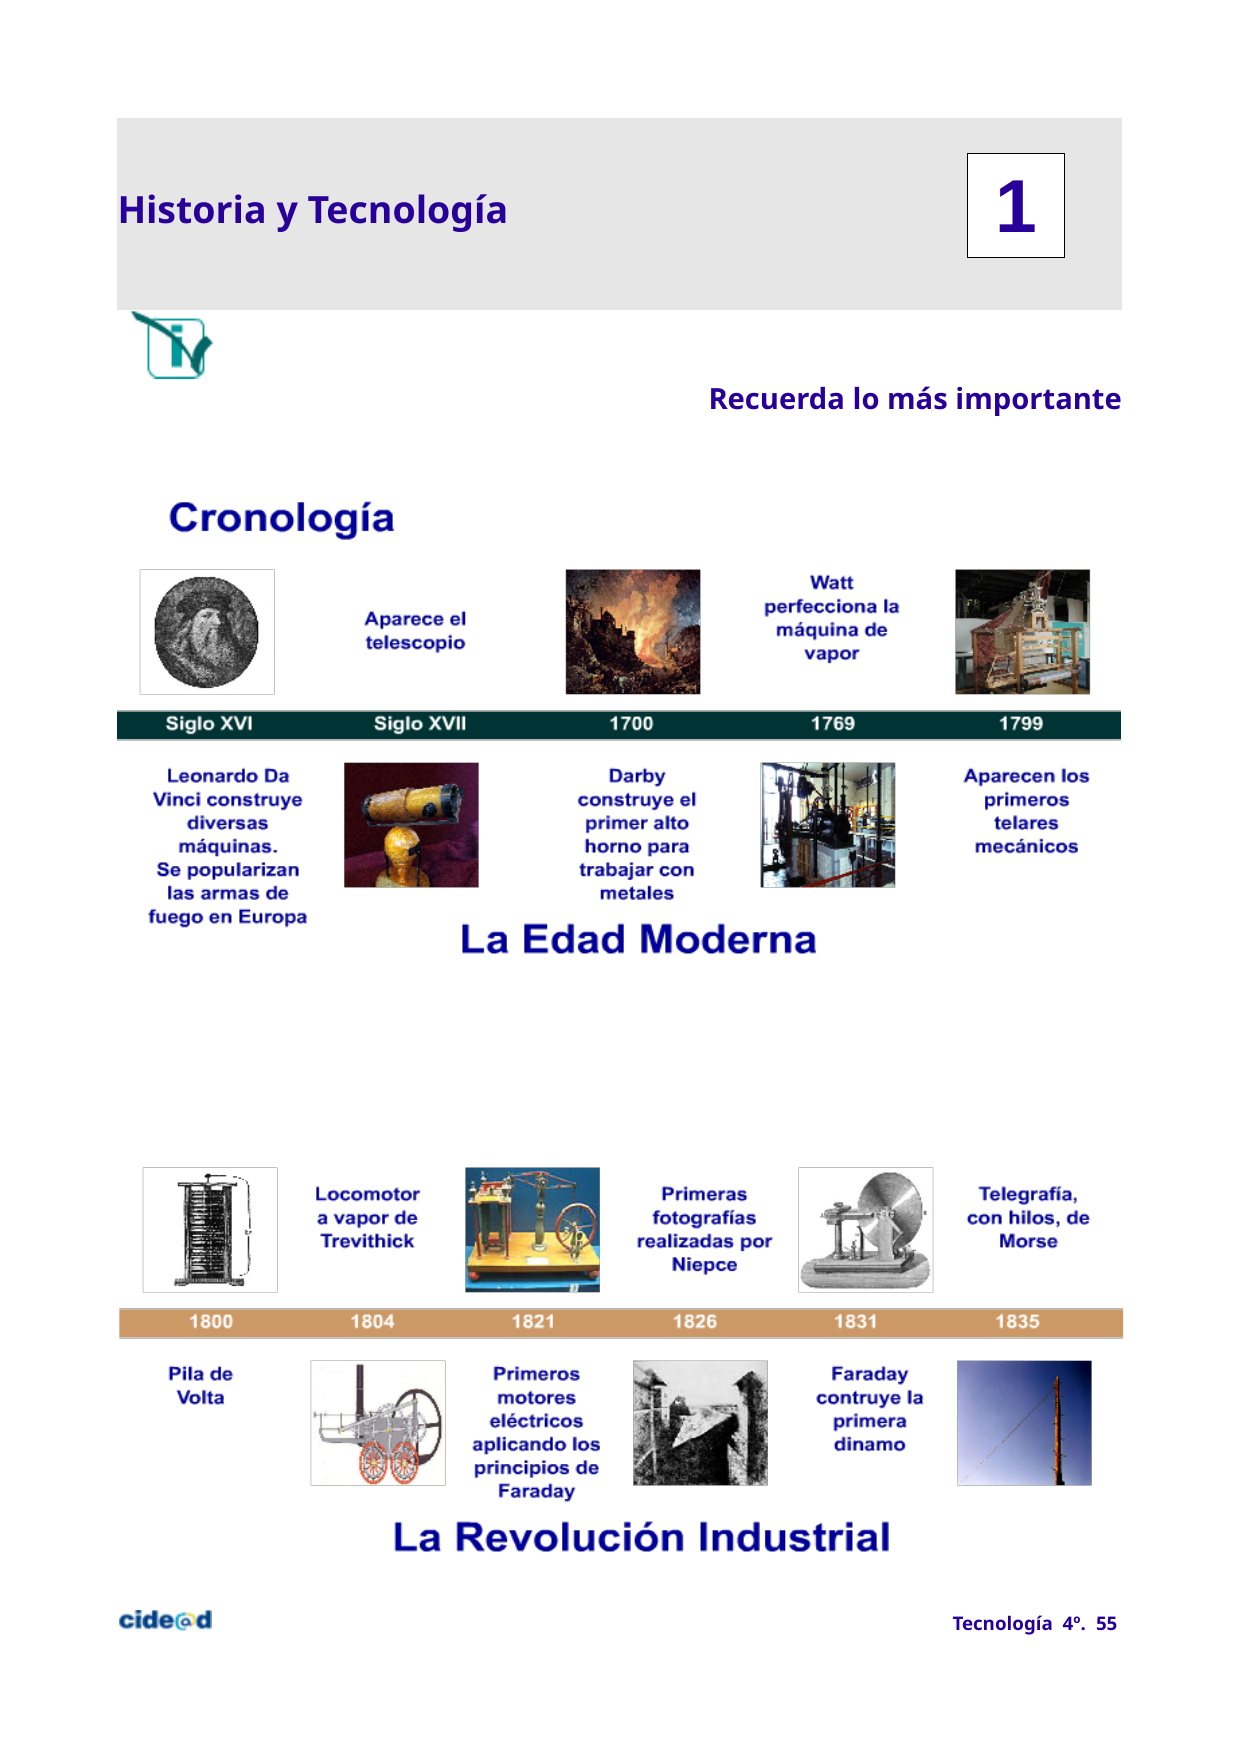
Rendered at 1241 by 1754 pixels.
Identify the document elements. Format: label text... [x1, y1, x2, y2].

picture [117, 471, 1121, 976]
picture [129, 311, 215, 379]
picture [119, 1068, 1124, 1574]
table_header Historia y Tecnología [117, 118, 1122, 310]
picture [118, 1610, 212, 1632]
text Recuerda lo más importante [118, 310, 1122, 418]
